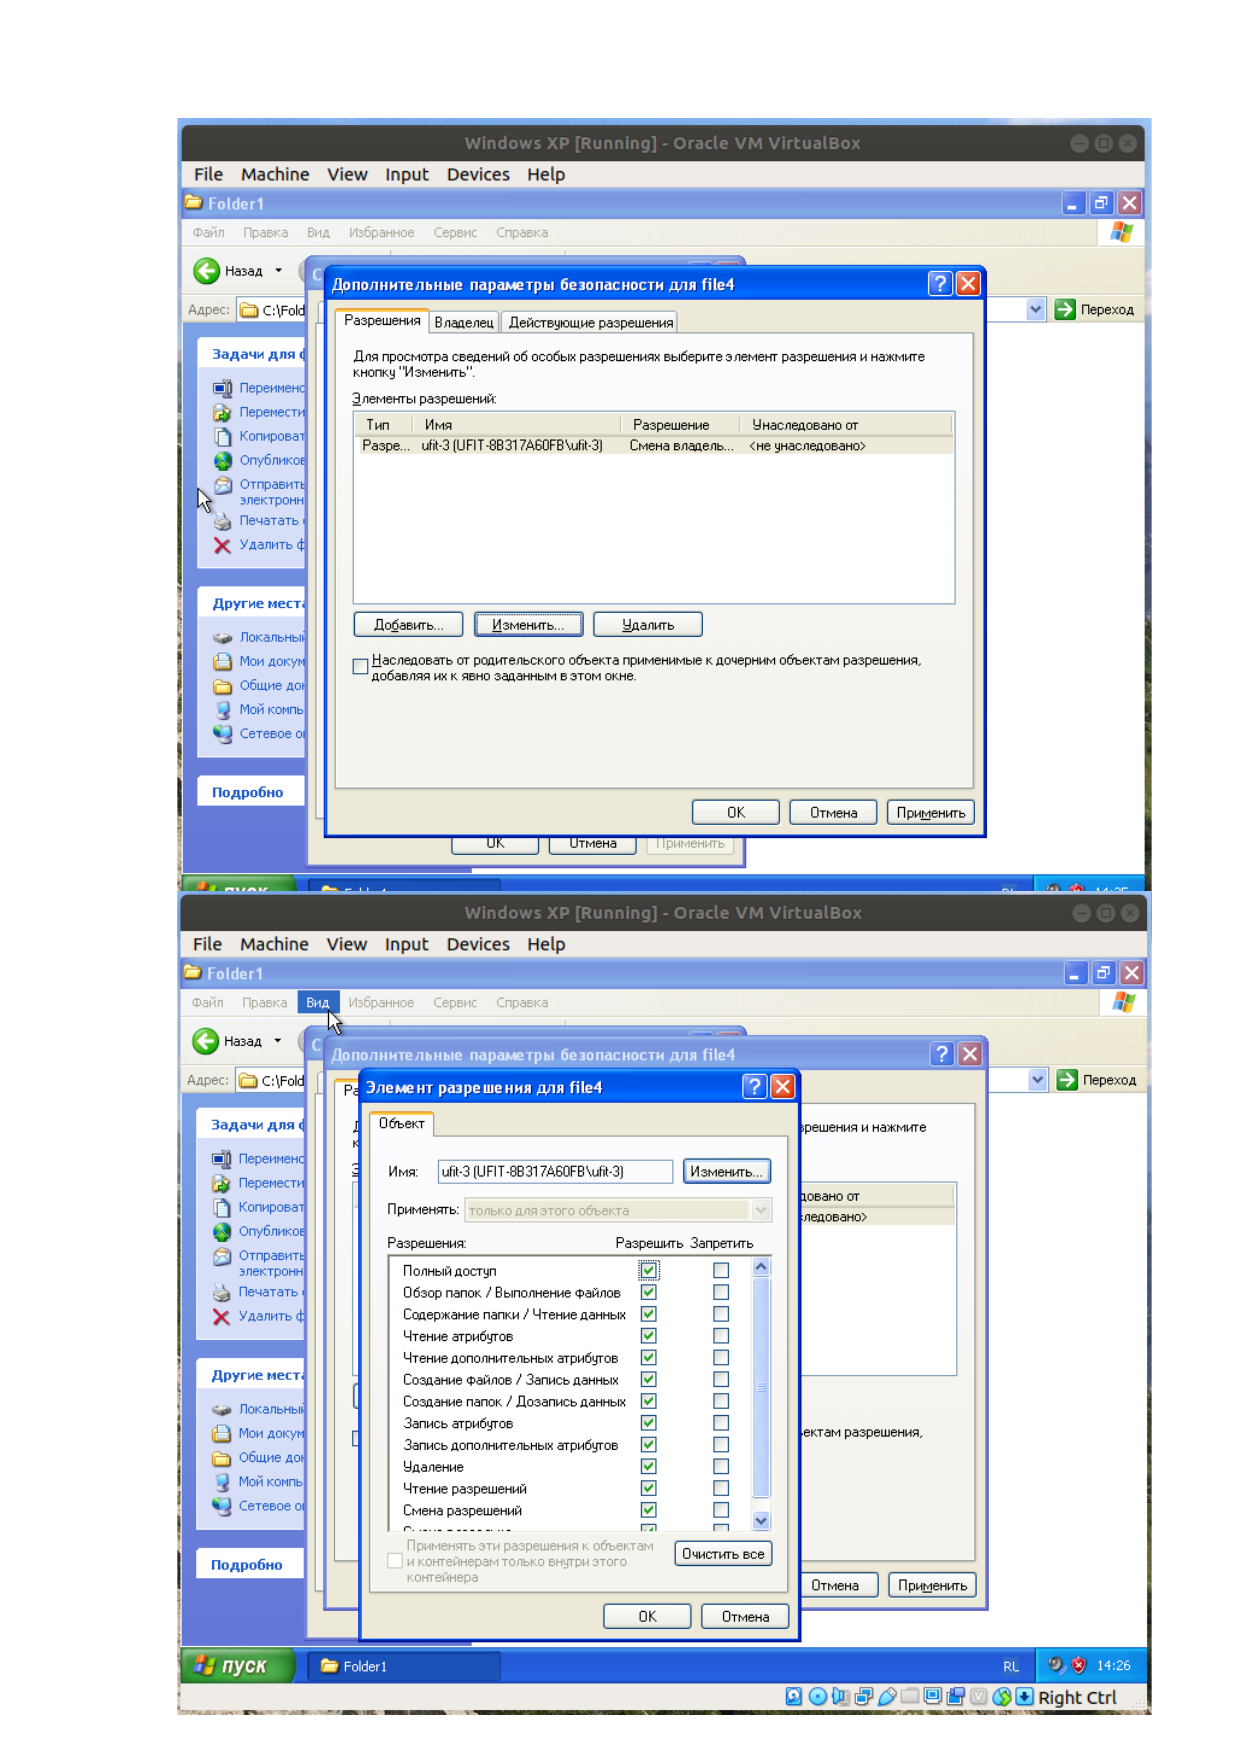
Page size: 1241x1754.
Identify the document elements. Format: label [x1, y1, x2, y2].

picture [177, 118, 1152, 1715]
